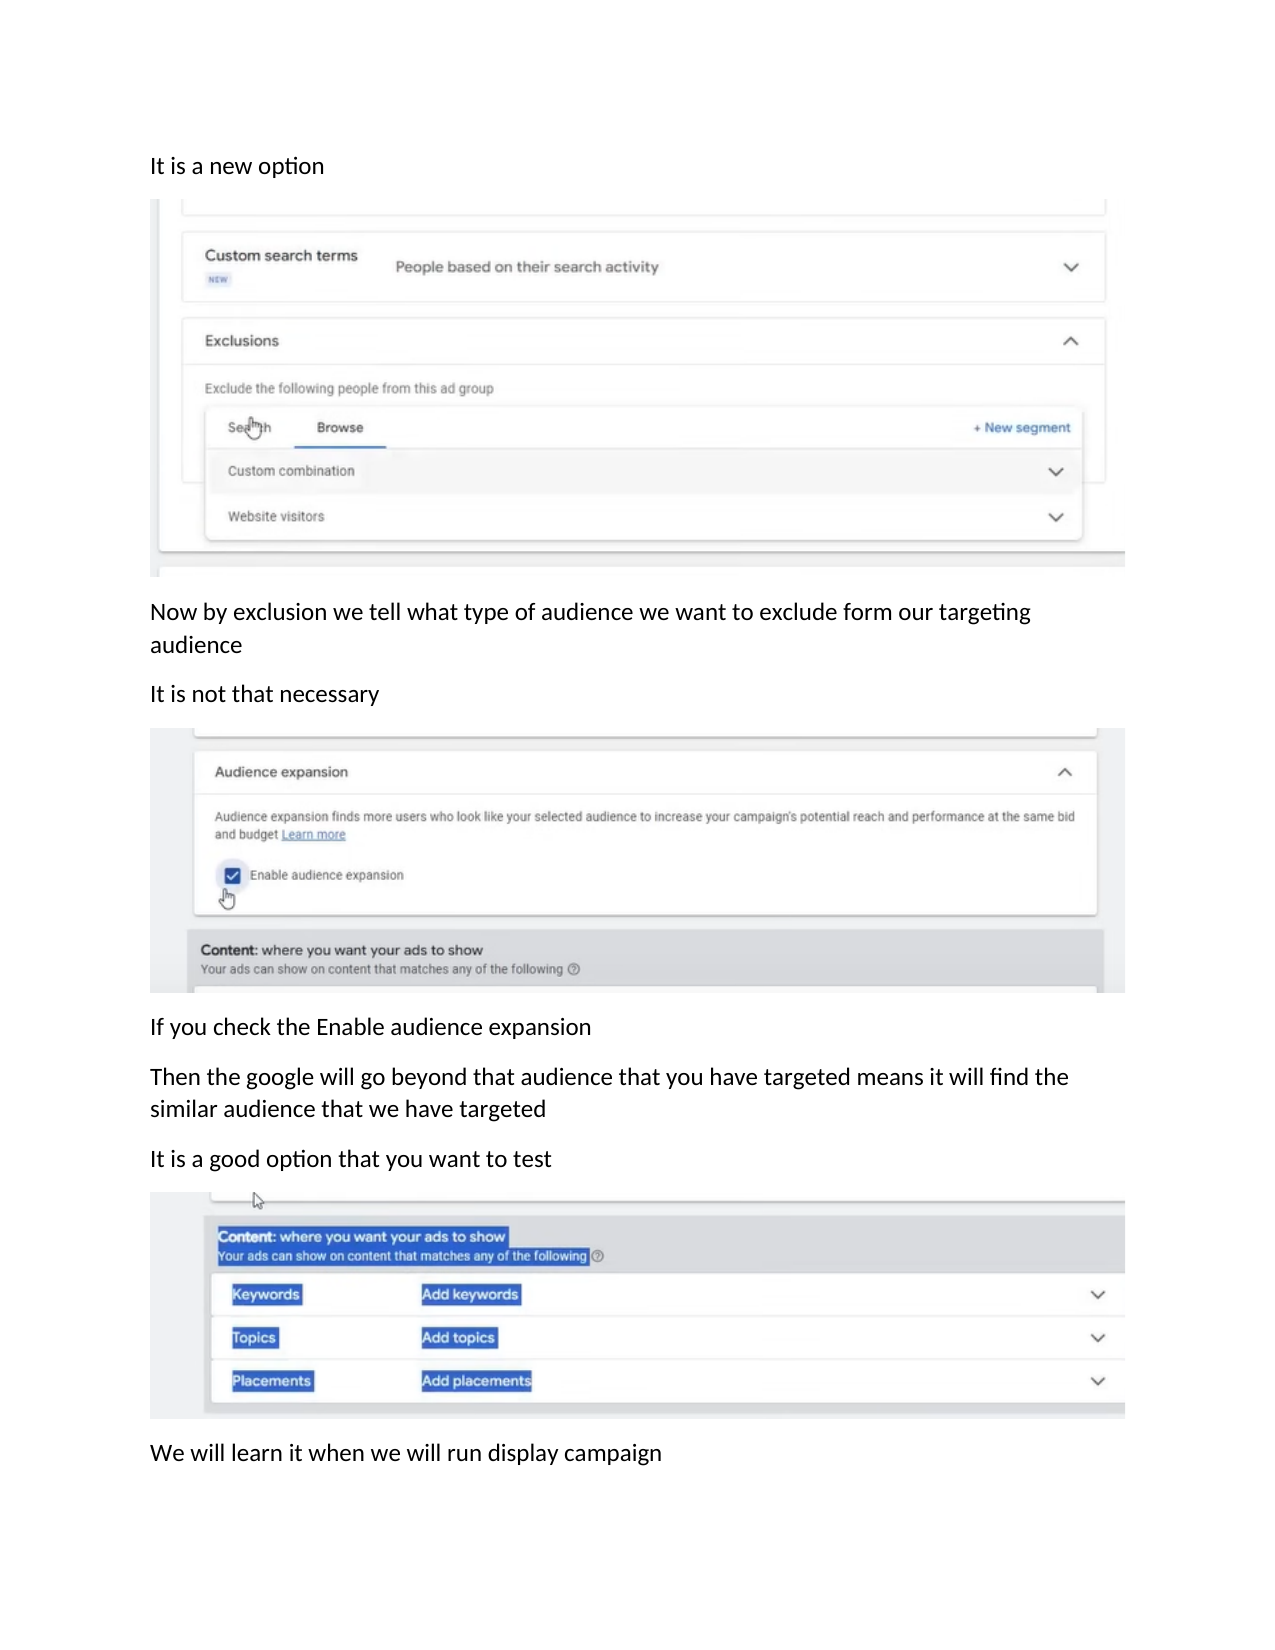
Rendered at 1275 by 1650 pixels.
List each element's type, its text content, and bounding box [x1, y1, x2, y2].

text Then the google will go beyond that audience that you have targeted means it will find the similar audience that we have targeted [150, 1061, 1125, 1124]
text It is a new option [150, 150, 1125, 181]
text It is not that necessary [150, 678, 1125, 709]
picture [150, 1192, 1125, 1419]
text Now by exclusion we tell what type of audience we want to exclude form our targeting audience [150, 596, 1125, 659]
text If you check the Enable audience expansion [150, 1011, 1125, 1042]
text It is a good option that you want to test [150, 1143, 1125, 1174]
picture [150, 199, 1125, 577]
text We will learn it when we will run display campaign [150, 1437, 1125, 1468]
picture [150, 728, 1125, 993]
